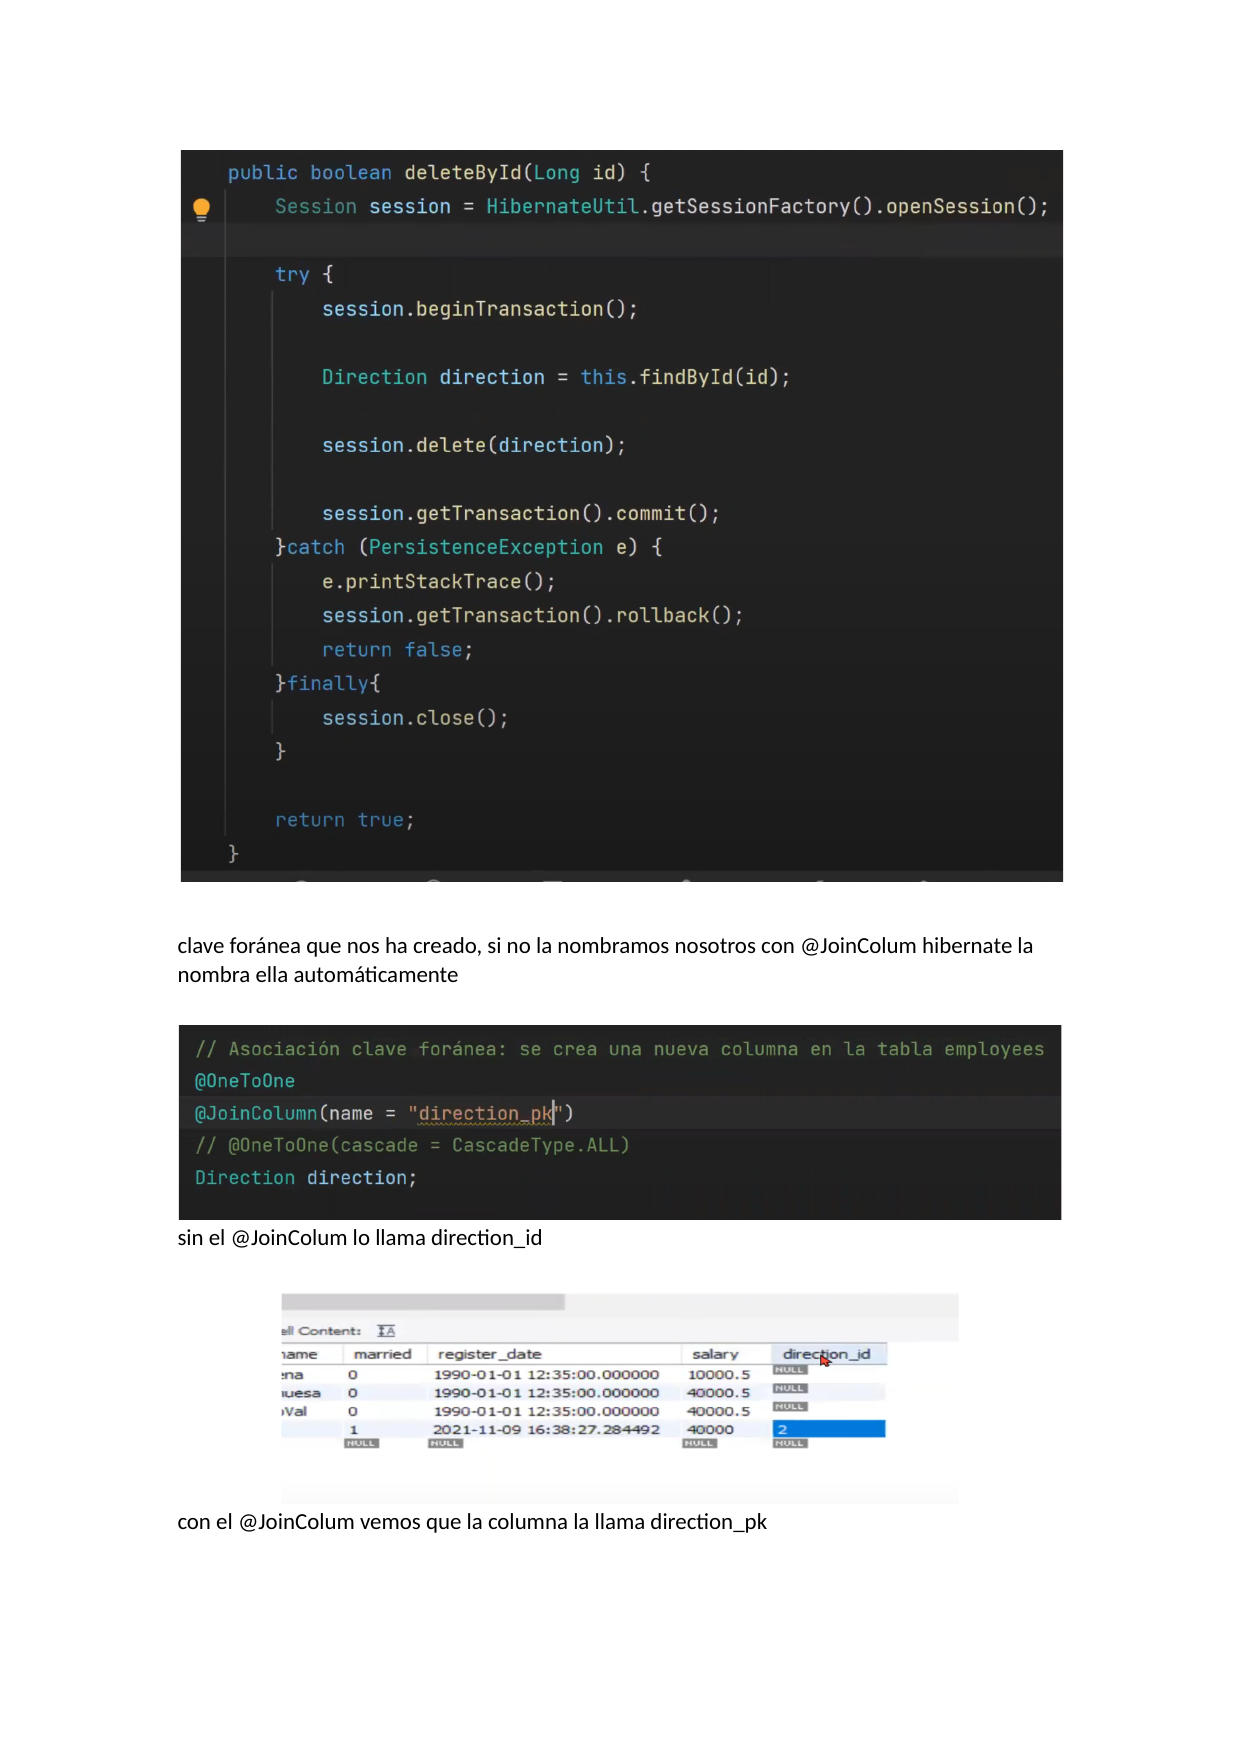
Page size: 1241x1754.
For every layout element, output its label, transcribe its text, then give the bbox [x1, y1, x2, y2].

text sin el @JoinColum lo llama direction_id [177, 1006, 1063, 1251]
text clave foránea que nos ha creado, si no la nombramos nosotros con @JoinColum hibernate la nombra ella automáticamente [177, 931, 1063, 988]
text con el @JoinColum vemos que la columna la llama direction_pk [177, 1269, 1063, 1535]
picture [178, 1025, 1062, 1220]
picture [281, 1288, 959, 1504]
picture [180, 150, 1064, 882]
